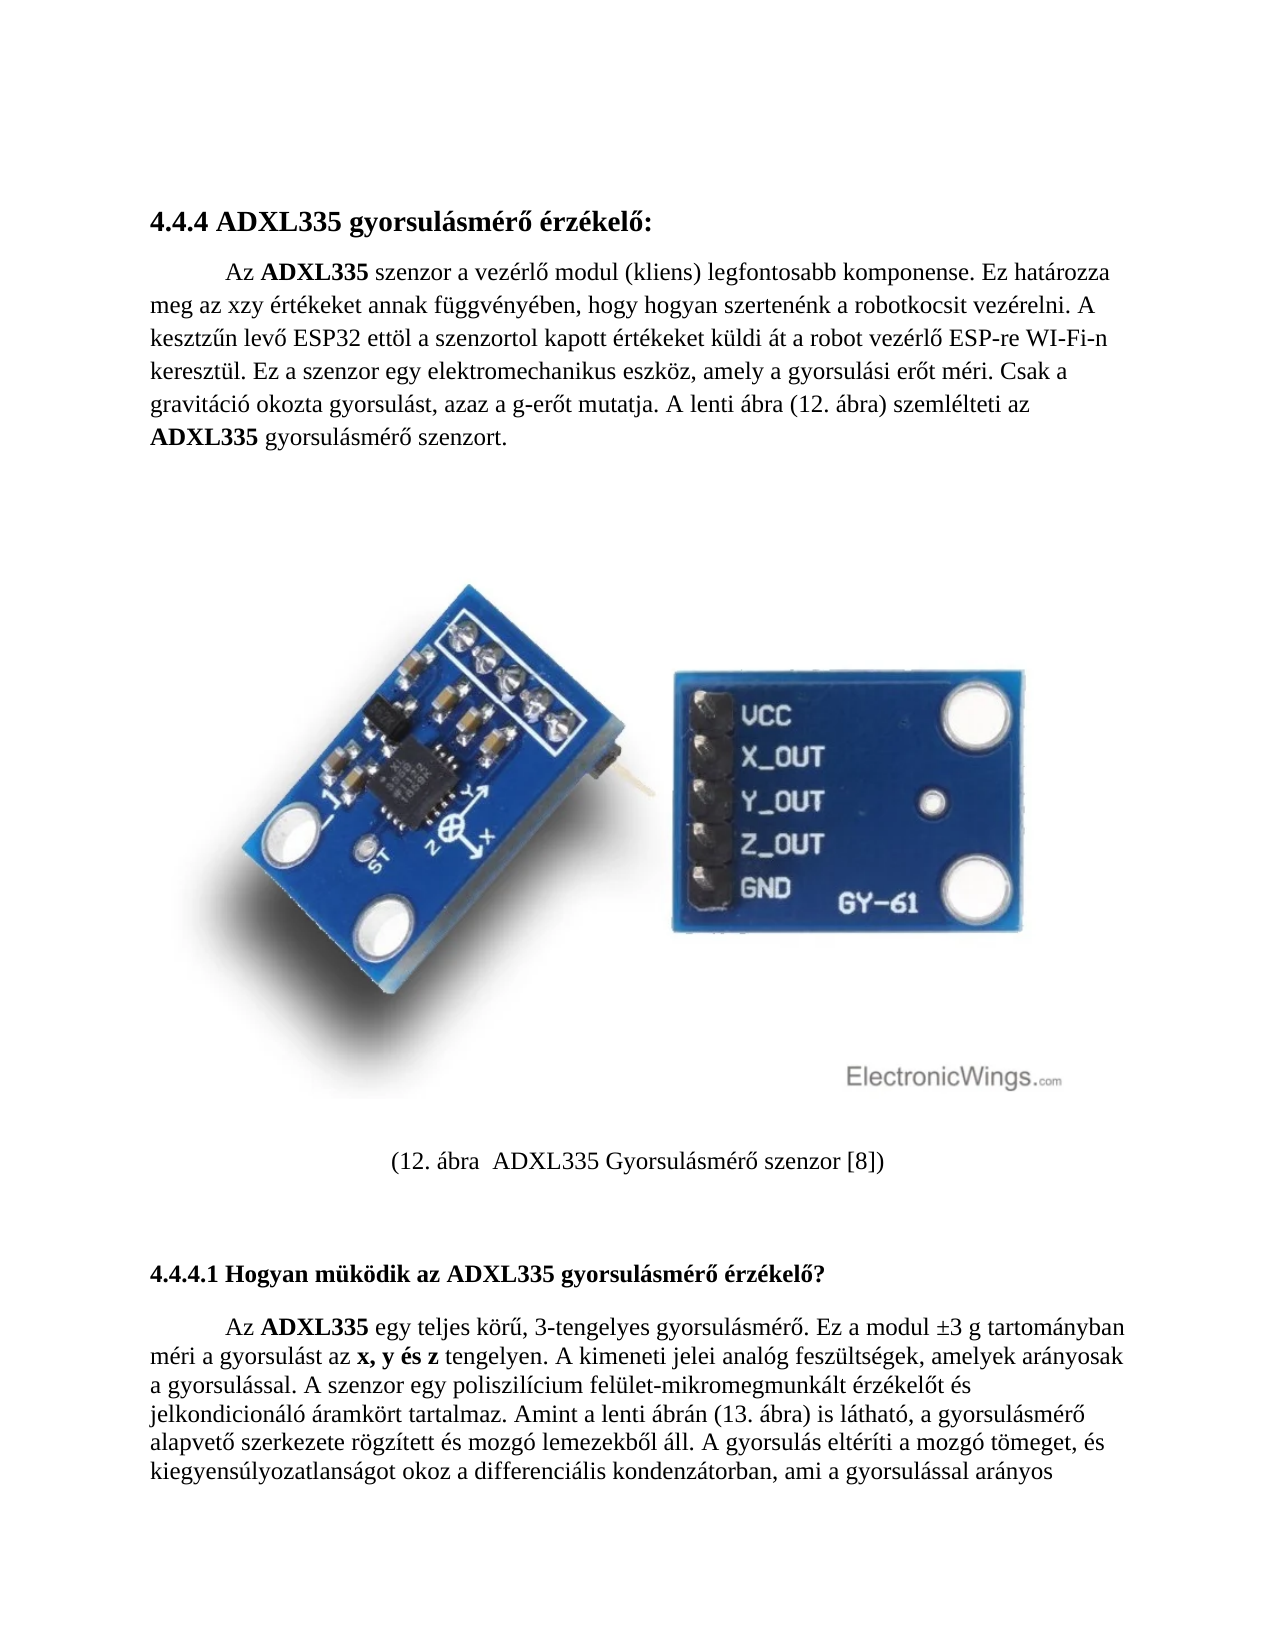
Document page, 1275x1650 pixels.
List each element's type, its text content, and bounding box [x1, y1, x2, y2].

text (12. ábra ADXL335 Gyorsulásmérő szenzor [8]) [150, 1146, 1125, 1174]
text Az ADXL335 szenzor a vezérlő modul (kliens) legfontosabb komponense. Ez határozza meg az xzy értékeket annak függvényében, hogy hogyan szertenénk a robotkocsit vezérelni. A kesztzűn levő ESP32 ettöl a szenzortol kapott értékeket küldi át a robot vezérlő ESP-re WI-Fi-n keresztül. Ez a szenzor egy elektromechanikus eszköz, amely a gyorsulási erőt méri. Csak a gravitáció okozta gyorsulást, azaz a g-erőt mutatja. A lenti ábra (12. ábra) szemlélteti az ADXL335 gyorsulásmérő szenzort. [150, 257, 1125, 451]
text 4.4.4 ADXL335 gyorsulásmérő érzékelő: [150, 204, 1125, 237]
text 4.4.4.1 Hogyan müködik az ADXL335 gyorsulásmérő érzékelő? [150, 1259, 1125, 1287]
text Az ADXL335 egy teljes körű, 3-tengelyes gyorsulásmérő. Ez a modul ±3 g tartományban méri a gyorsulást az x, y és z tengelyen. A kimeneti jelei analóg feszültségek, amelyek arányosak a gyorsulással. A szenzor egy poliszilícium felület-mikromegmunkált érzékelőt és jelkondicionáló áramkört tartalmaz. Amint a lenti ábrán (13. ábra) is látható, a gyorsulásmérő alapvető szerkezete rögzített és mozgó lemezekből áll. A gyorsulás eltéríti a mozgó tömeget, és kiegyensúlyozatlanságot okoz a differenciális kondenzátorban, ami a gyorsulással arányos [150, 1312, 1125, 1485]
picture [170, 499, 1064, 1099]
